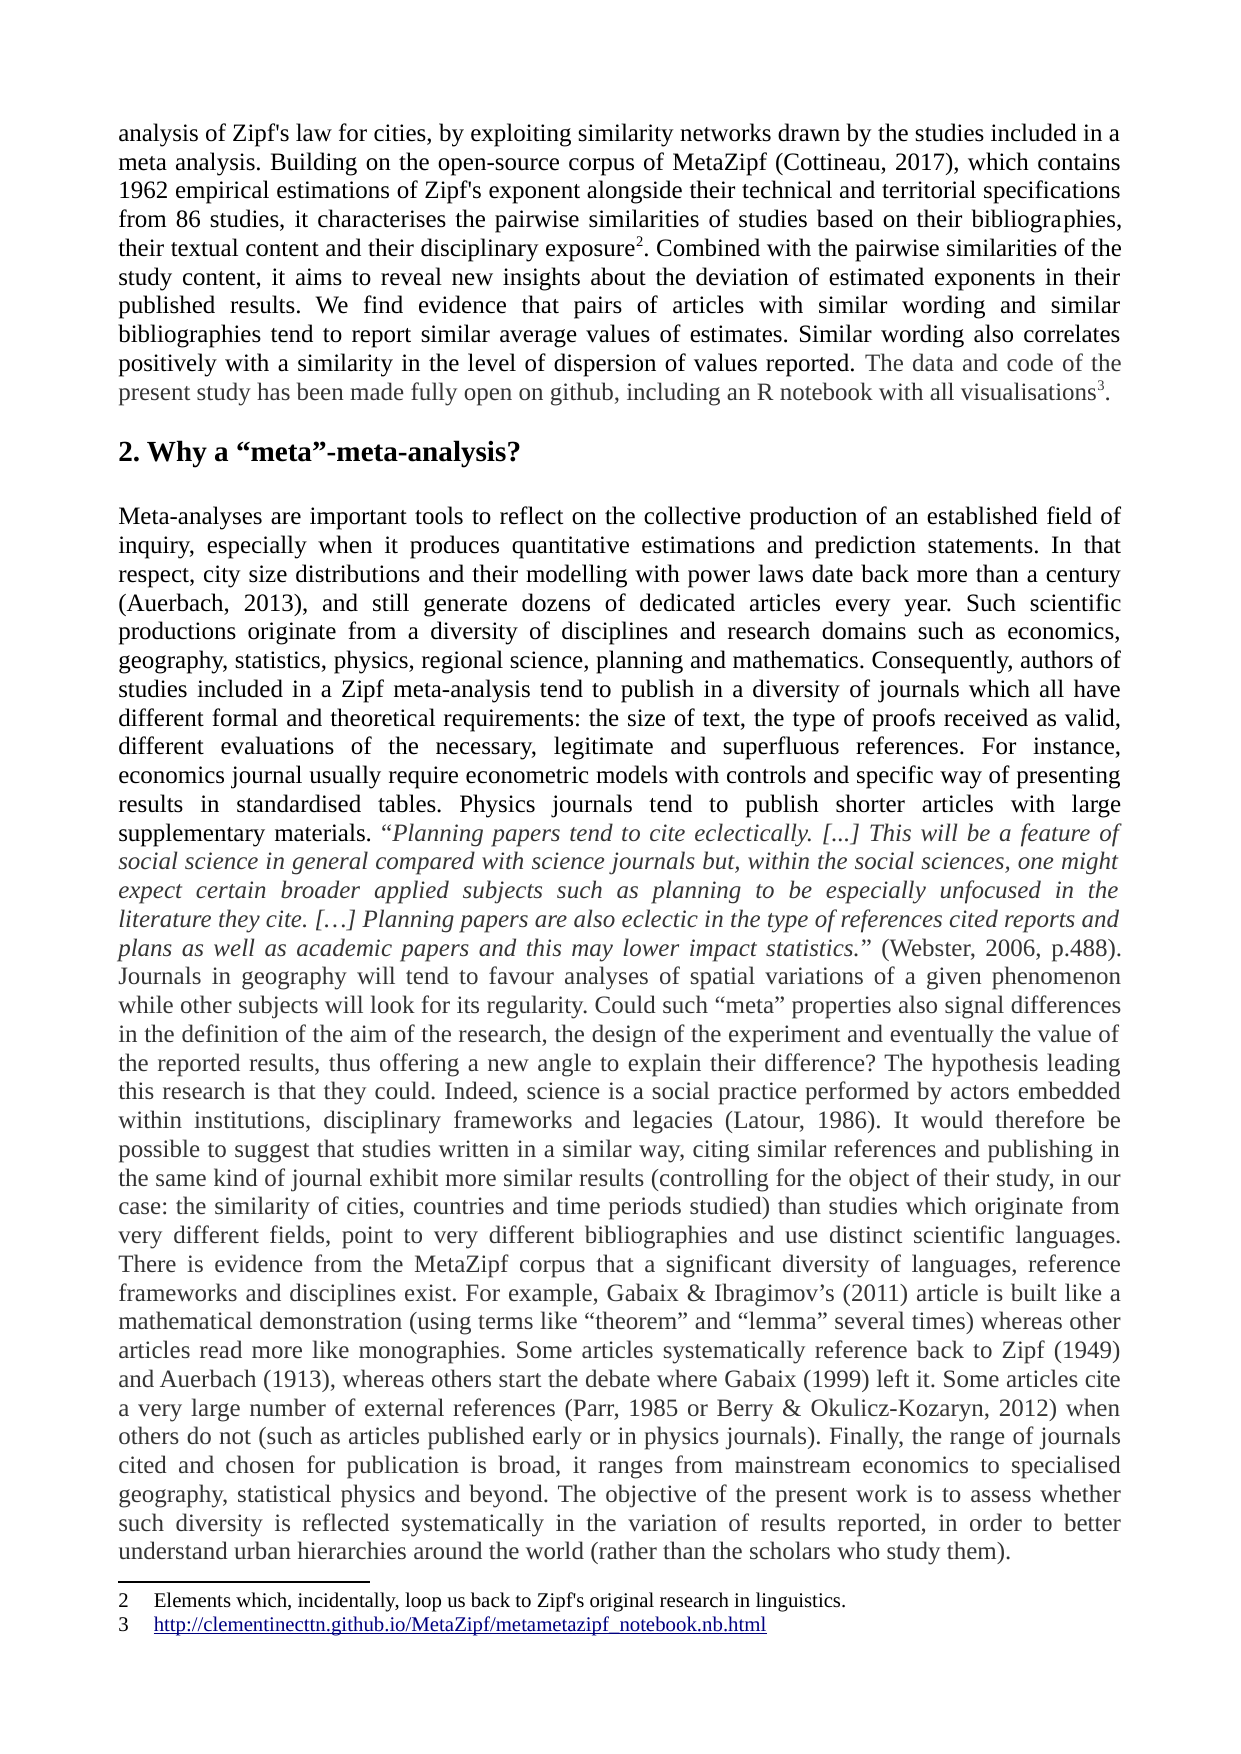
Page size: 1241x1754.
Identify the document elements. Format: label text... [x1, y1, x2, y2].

text http://clementinecttn.github.io/MetaZipf/metametazipf_notebook.nb.html [118, 1612, 1122, 1636]
text Elements which, incidentally, loop us back to Zipf's original research in linguistics. [118, 1588, 1122, 1612]
text 2. Why a “meta”-meta-analysis? [118, 434, 1122, 468]
text Meta-analyses are important tools to reflect on the collective production of an established field of inquiry, especially when it produces quantitative estimations and prediction statements. In that respect, city size distributions and their modelling with power laws date back more than a century (Auerbach, 2013), and still generate dozens of dedicated articles every year. Such scientific productions originate from a diversity of disciplines and research domains such as economics, geography, statistics, physics, regional science, planning and mathematics. Consequently, authors of studies included in a Zipf meta-analysis tend to publish in a diversity of journals which all have different formal and theoretical requirements: the size of text, the type of proofs received as valid, different evaluations of the necessary, legitimate and superfluous references. For instance, economics journal usually require econometric models with controls and specific way of presenting results in standardised tables. Physics journals tend to publish shorter articles with large supplementary materials. “Planning papers tend to cite eclectically. [...] This will be a feature of social science in general compared with science journals but, within the social sciences, one might expect certain broader applied subjects such as planning to be especially unfocused in the literature they cite. […] Planning papers are also eclectic in the type of references cited reports and plans as well as academic papers and this may lower impact statistics.” (Webster, 2006, p.488). Journals in geography will tend to favour analyses of spatial variations of a given phenomenon while other subjects will look for its regularity. Could such “meta” properties also signal differences in the definition of the aim of the research, the design of the experiment and eventually the value of the reported results, thus offering a new angle to explain their difference? The hypothesis leading this research is that they could. Indeed, science is a social practice performed by actors embedded within institutions, disciplinary frameworks and legacies (Latour, 1986). It would therefore be possible to suggest that studies written in a similar way, citing similar references and publishing in the same kind of journal exhibit more similar results (controlling for the object of their study, in our case: the similarity of cities, countries and time periods studied) than studies which originate from very different fields, point to very different bibliographies and use distinct scientific languages. There is evidence from the MetaZipf corpus that a significant diversity of languages, reference frameworks and disciplines exist. For example, Gabaix & Ibragimov’s (2011) article is built like a mathematical demonstration (using terms like “theorem” and “lemma” several times) whereas other articles read more like monographies. Some articles systematically reference back to Zipf (1949) and Auerbach (1913), whereas others start the debate where Gabaix (1999) left it. Some articles cite a very large number of external references (Parr, 1985 or Berry & Okulicz-Kozaryn, 2012) when others do not (such as articles published early or in physics journals). Finally, the range of journals cited and chosen for publication is broad, it ranges from mainstream economics to specialised geography, statistical physics and beyond. The objective of the present work is to assess whether such diversity is reflected systematically in the variation of results reported, in order to better understand urban hierarchies around the world (rather than the scholars who study them). [118, 501, 1122, 1565]
text analysis of Zipf's law for cities, by exploiting similarity networks drawn by the studies included in a meta analysis. Building on the open-source corpus of MetaZipf (Cottineau, 2017), which contains 1962 empirical estimations of Zipf's exponent alongside their technical and territorial specifications from 86 studies, it characterises the pairwise similarities of studies based on their bibliographies, their textual content and their disciplinary exposure. Combined with the pairwise similarities of the study content, it aims to reveal new insights about the deviation of estimated exponents in their published results. We find evidence that pairs of articles with similar wording and similar bibliographies tend to report similar average values of estimates. Similar wording also correlates positively with a similarity in the level of dispersion of values reported. The data and code of the present study has been made fully open on github, including an R notebook with all visualisations. [118, 118, 1122, 406]
